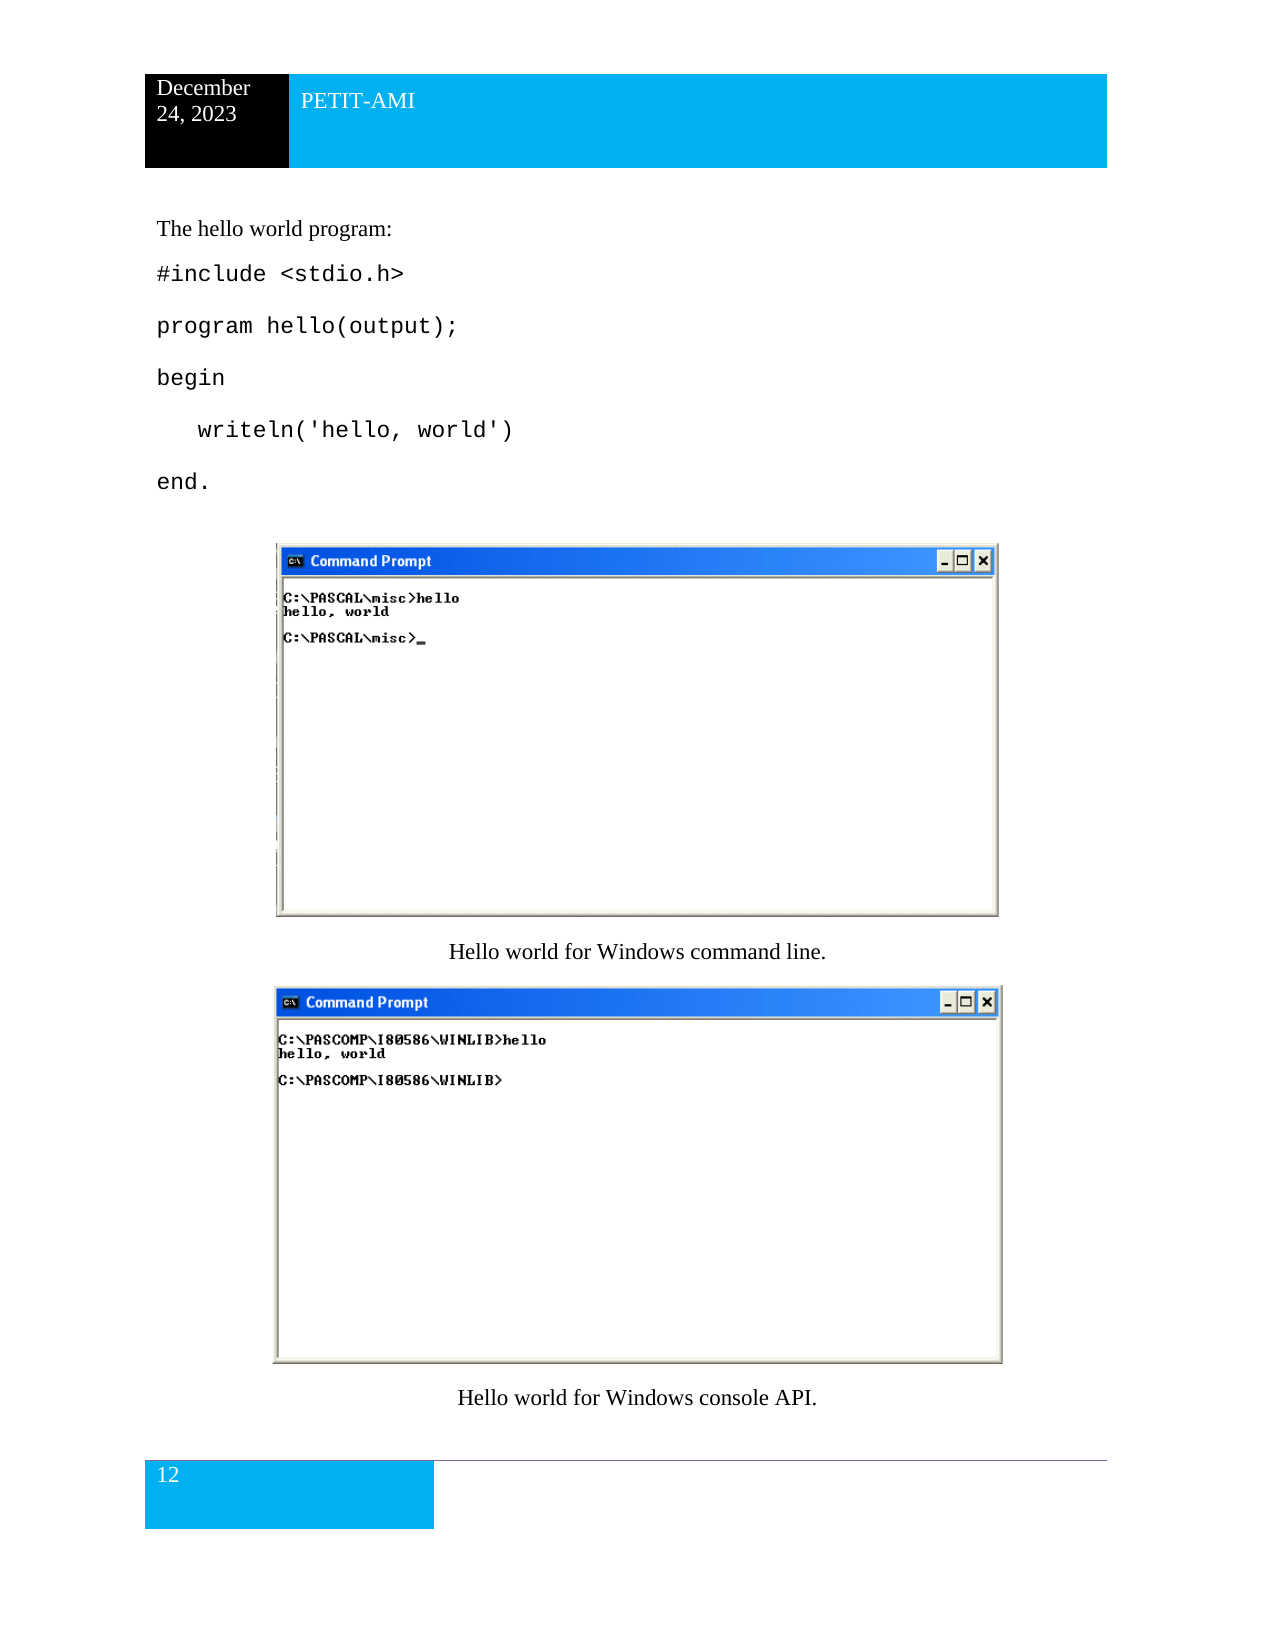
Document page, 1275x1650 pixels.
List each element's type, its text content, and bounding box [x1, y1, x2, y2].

picture [272, 985, 1003, 1364]
text The hello world program: [156, 215, 1118, 242]
text end. [156, 470, 1118, 496]
text writeln('hello, world') [156, 418, 1118, 444]
text begin [156, 366, 1118, 392]
text Hello world for Windows command line. [156, 938, 1118, 964]
text program hello(output); [156, 314, 1118, 340]
text #include <stdio.h> [156, 263, 1118, 288]
picture [276, 543, 999, 917]
text Hello world for Windows console API. [156, 1384, 1118, 1411]
